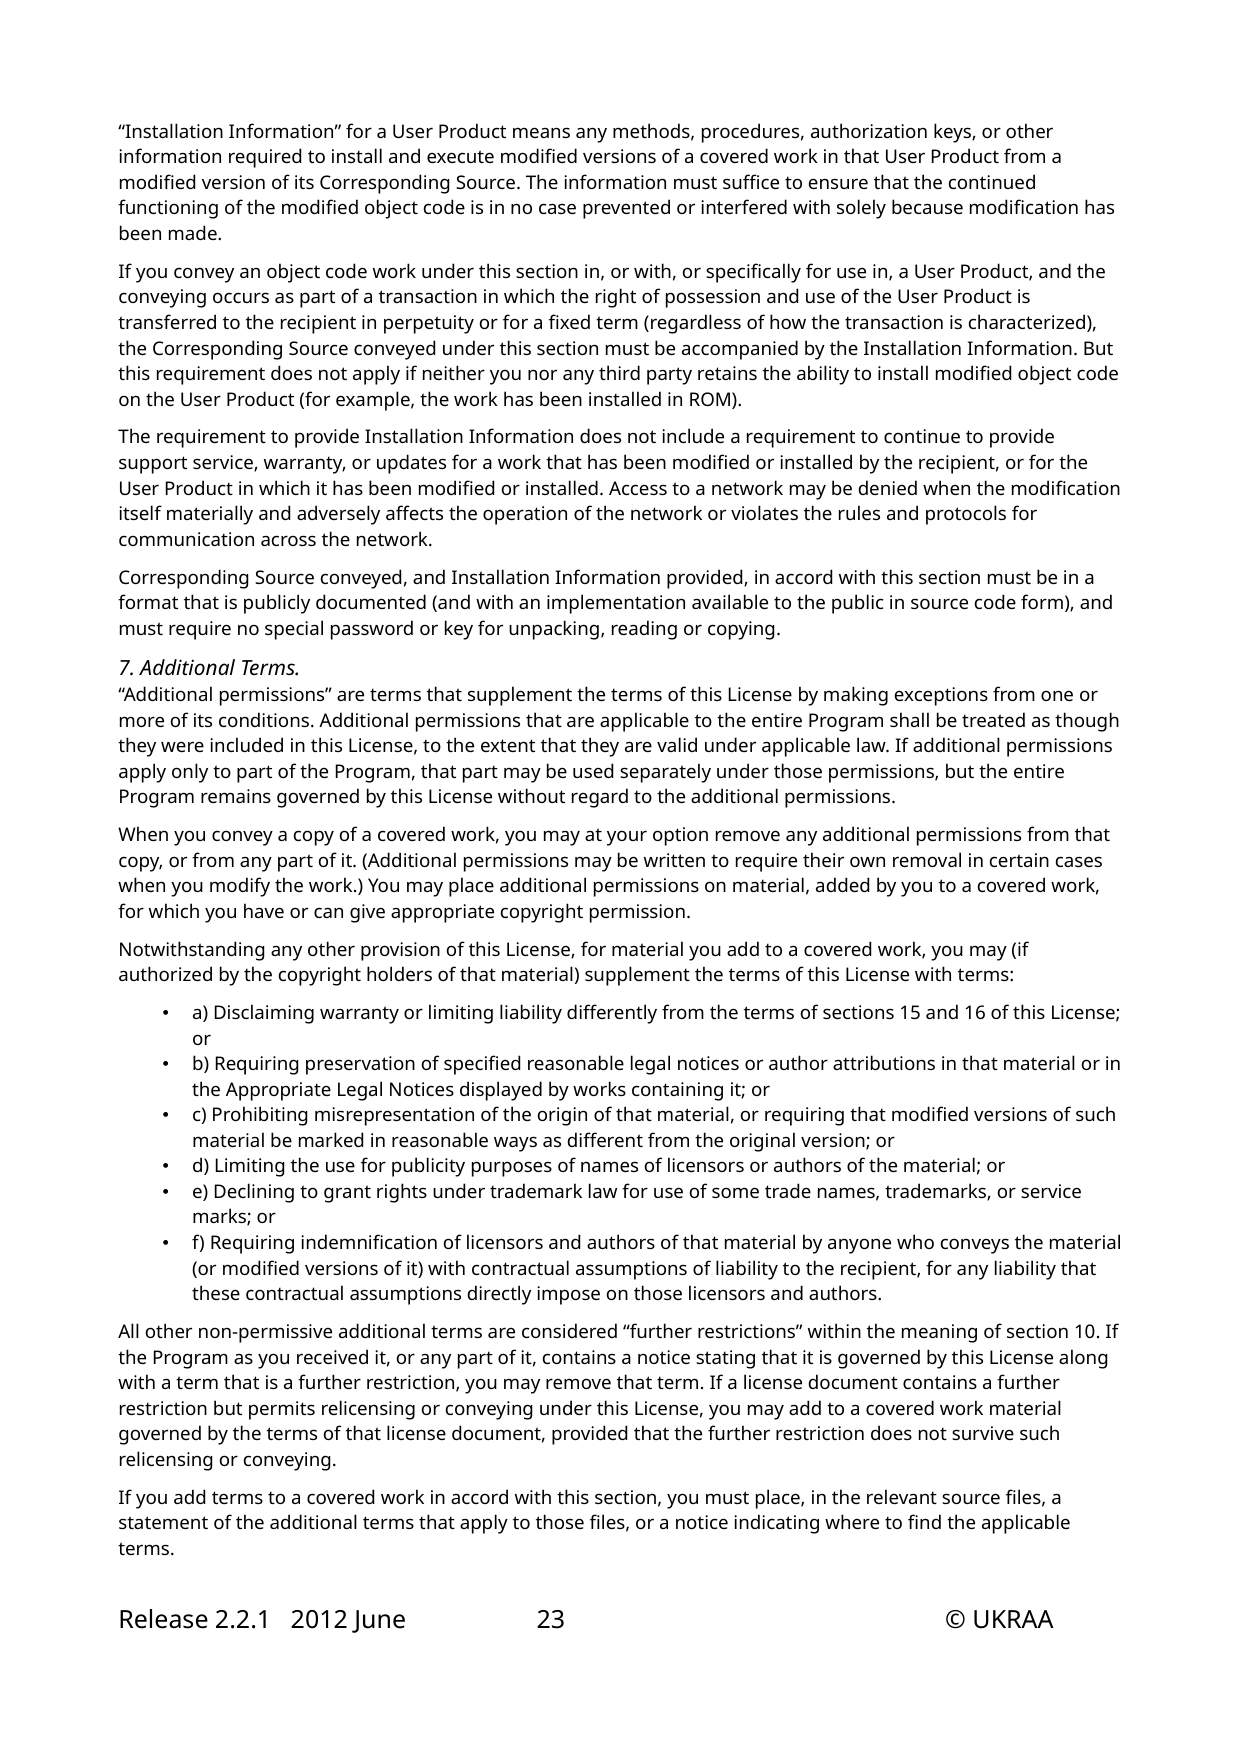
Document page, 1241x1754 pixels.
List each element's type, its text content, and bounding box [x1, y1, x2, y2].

list b) Requiring preservation of specified reasonable legal notices or author attributions in that material or in the Appropriate Legal Notices displayed by works containing it; or [162, 1051, 1122, 1102]
text “Installation Information” for a User Product means any methods, procedures, authorization keys, or other information required to install and execute modified versions of a covered work in that User Product from a modified version of its Corresponding Source. The information must suffice to ensure that the continued functioning of the modified object code is in no case prevented or interfered with solely because modification has been made. [118, 118, 1122, 246]
text The requirement to provide Installation Information does not include a requirement to continue to provide support service, warranty, or updates for a work that has been modified or installed by the recipient, or for the User Product in which it has been modified or installed. Access to a network may be denied when the modification itself materially and adversely affects the operation of the network or violates the rules and protocols for communication across the network. [118, 424, 1122, 551]
list c) Prohibiting misrepresentation of the origin of that material, or requiring that modified versions of such material be marked in reasonable ways as different from the original version; or [162, 1102, 1122, 1153]
text If you add terms to a covered work in accord with this section, you must place, in the relevant source files, a statement of the additional terms that apply to those files, or a notice indicating where to find the applicable terms. [118, 1484, 1122, 1561]
list f) Requiring indemnification of licensors and authors of that material by anyone who conveys the material (or modified versions of it) with contractual assumptions of liability to the recipient, for any liability that these contractual assumptions directly impose on those licensors and authors. [162, 1229, 1122, 1306]
subtitle 7. Additional Terms. [118, 653, 1122, 681]
text “Additional permissions” are terms that supplement the terms of this License by making exceptions from one or more of its conditions. Additional permissions that are applicable to the entire Program shall be treated as though they were included in this License, to the extent that they are valid under applicable law. If additional permissions apply only to part of the Program, that part may be used separately under those permissions, but the entire Program remains governed by this License without regard to the additional permissions. [118, 681, 1122, 809]
text If you convey an object code work under this section in, or with, or specifically for use in, a User Product, and the conveying occurs as part of a transaction in which the right of possession and use of the User Product is transferred to the recipient in perpetuity or for a fixed term (regardless of how the transaction is characterized), the Corresponding Source conveyed under this section must be accompanied by the Installation Information. But this requirement does not apply if neither you nor any third party retains the ability to install modified object code on the User Product (for example, the work has been installed in ROM). [118, 258, 1122, 411]
text Corresponding Source conveyed, and Installation Information provided, in accord with this section must be in a format that is publicly documented (and with an implementation available to the public in source code form), and must require no special password or key for unpacking, reading or copying. [118, 564, 1122, 641]
list d) Limiting the use for publicity purposes of names of licensors or authors of the material; or [162, 1153, 1122, 1178]
list a) Disclaiming warranty or limiting liability differently from the terms of sections 15 and 16 of this License; or [162, 1000, 1122, 1051]
text Notwithstanding any other provision of this License, for material you add to a covered work, you may (if authorized by the copyright holders of that material) supplement the terms of this License with terms: [118, 936, 1122, 987]
text All other non-permissive additional terms are considered “further restrictions” within the meaning of section 10. If the Program as you received it, or any part of it, contains a notice stating that it is governed by this License along with a term that is a further restriction, you may remove that term. If a license document contains a further restriction but permits relicensing or conveying under this License, you may add to a covered work material governed by the terms of that license document, provided that the further restriction does not survive such relicensing or conveying. [118, 1318, 1122, 1472]
list e) Declining to grant rights under trademark law for use of some trade names, trademarks, or service marks; or [162, 1178, 1122, 1229]
text When you convey a copy of a covered work, you may at your option remove any additional permissions from that copy, or from any part of it. (Additional permissions may be written to require their own removal in certain cases when you modify the work.) You may place additional permissions on material, added by you to a covered work, for which you have or can give appropriate copyright permission. [118, 822, 1122, 924]
